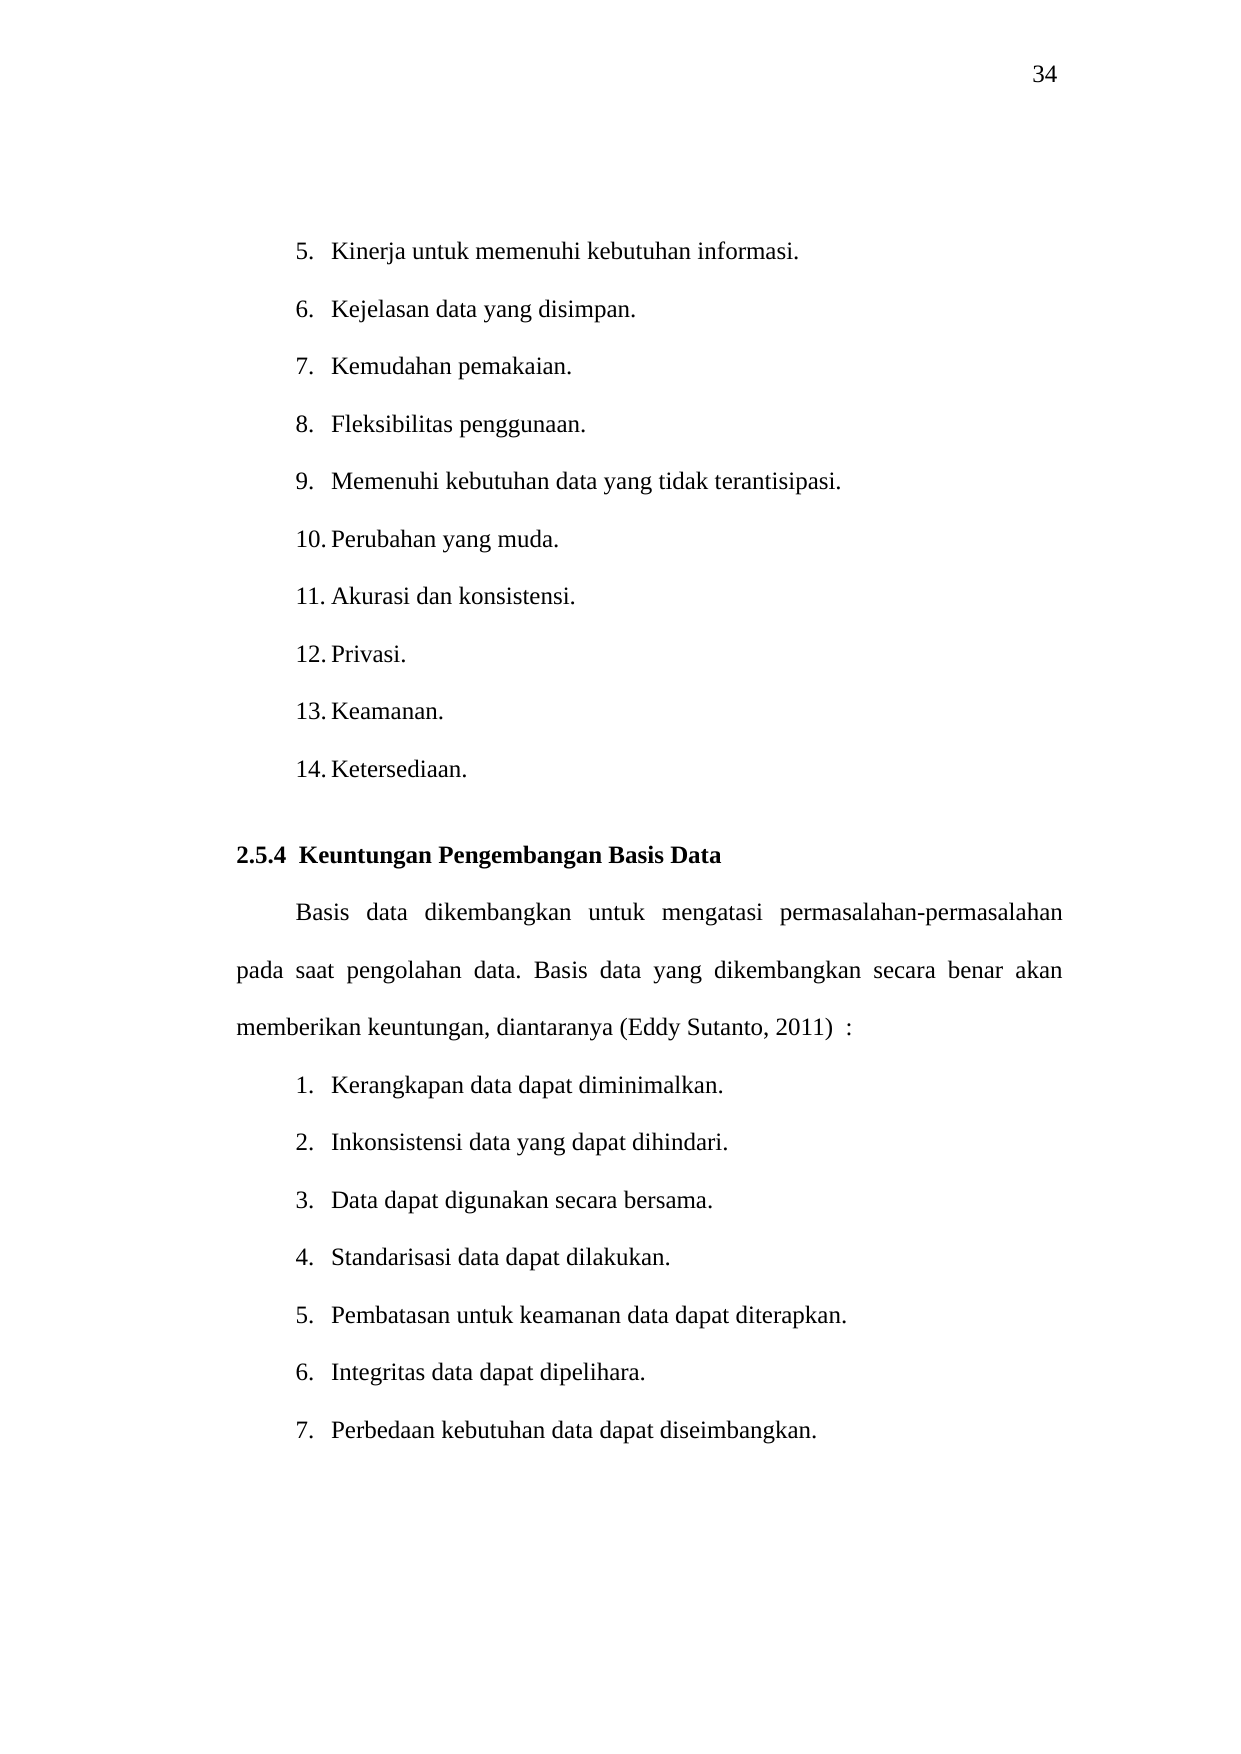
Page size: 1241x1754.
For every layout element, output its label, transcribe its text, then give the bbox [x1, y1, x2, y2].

list Perbedaan kebutuhan data dapat diseimbangkan. [295, 1415, 1063, 1444]
list Keamanan. [295, 696, 1063, 725]
list Pembatasan untuk keamanan data dapat diterapkan. [295, 1300, 1063, 1329]
list Memenuhi kebutuhan data yang tidak terantisipasi. [295, 466, 1063, 495]
list Perubahan yang muda. [295, 524, 1063, 552]
list Kejelasan data yang disimpan. [295, 294, 1063, 322]
list Ketersediaan. [295, 754, 1063, 782]
list Akurasi dan konsistensi. [295, 581, 1063, 610]
list Inkonsistensi data yang dapat dihindari. [295, 1127, 1063, 1156]
list Standarisasi data dapat dilakukan. [295, 1242, 1063, 1271]
list Integritas data dapat dipelihara. [295, 1357, 1063, 1386]
list Kemudahan pemakaian. [295, 351, 1063, 380]
text Basis data dikembangkan untuk mengatasi permasalahan-permasalahan pada saat pengolahan data. Basis data yang dikembangkan secara benar akan memberikan keuntungan, diantaranya (Eddy Sutanto, 2011) : [236, 897, 1063, 1041]
list Kerangkapan data dapat diminimalkan. [295, 1070, 1063, 1099]
list Fleksibilitas penggunaan. [295, 409, 1063, 437]
list Privasi. [295, 639, 1063, 667]
list Data dapat digunakan secara bersama. [295, 1185, 1063, 1214]
subtitle Keuntungan Pengembangan Basis Data [236, 840, 1063, 869]
list Kinerja untuk memenuhi kebutuhan informasi. [295, 236, 1063, 265]
